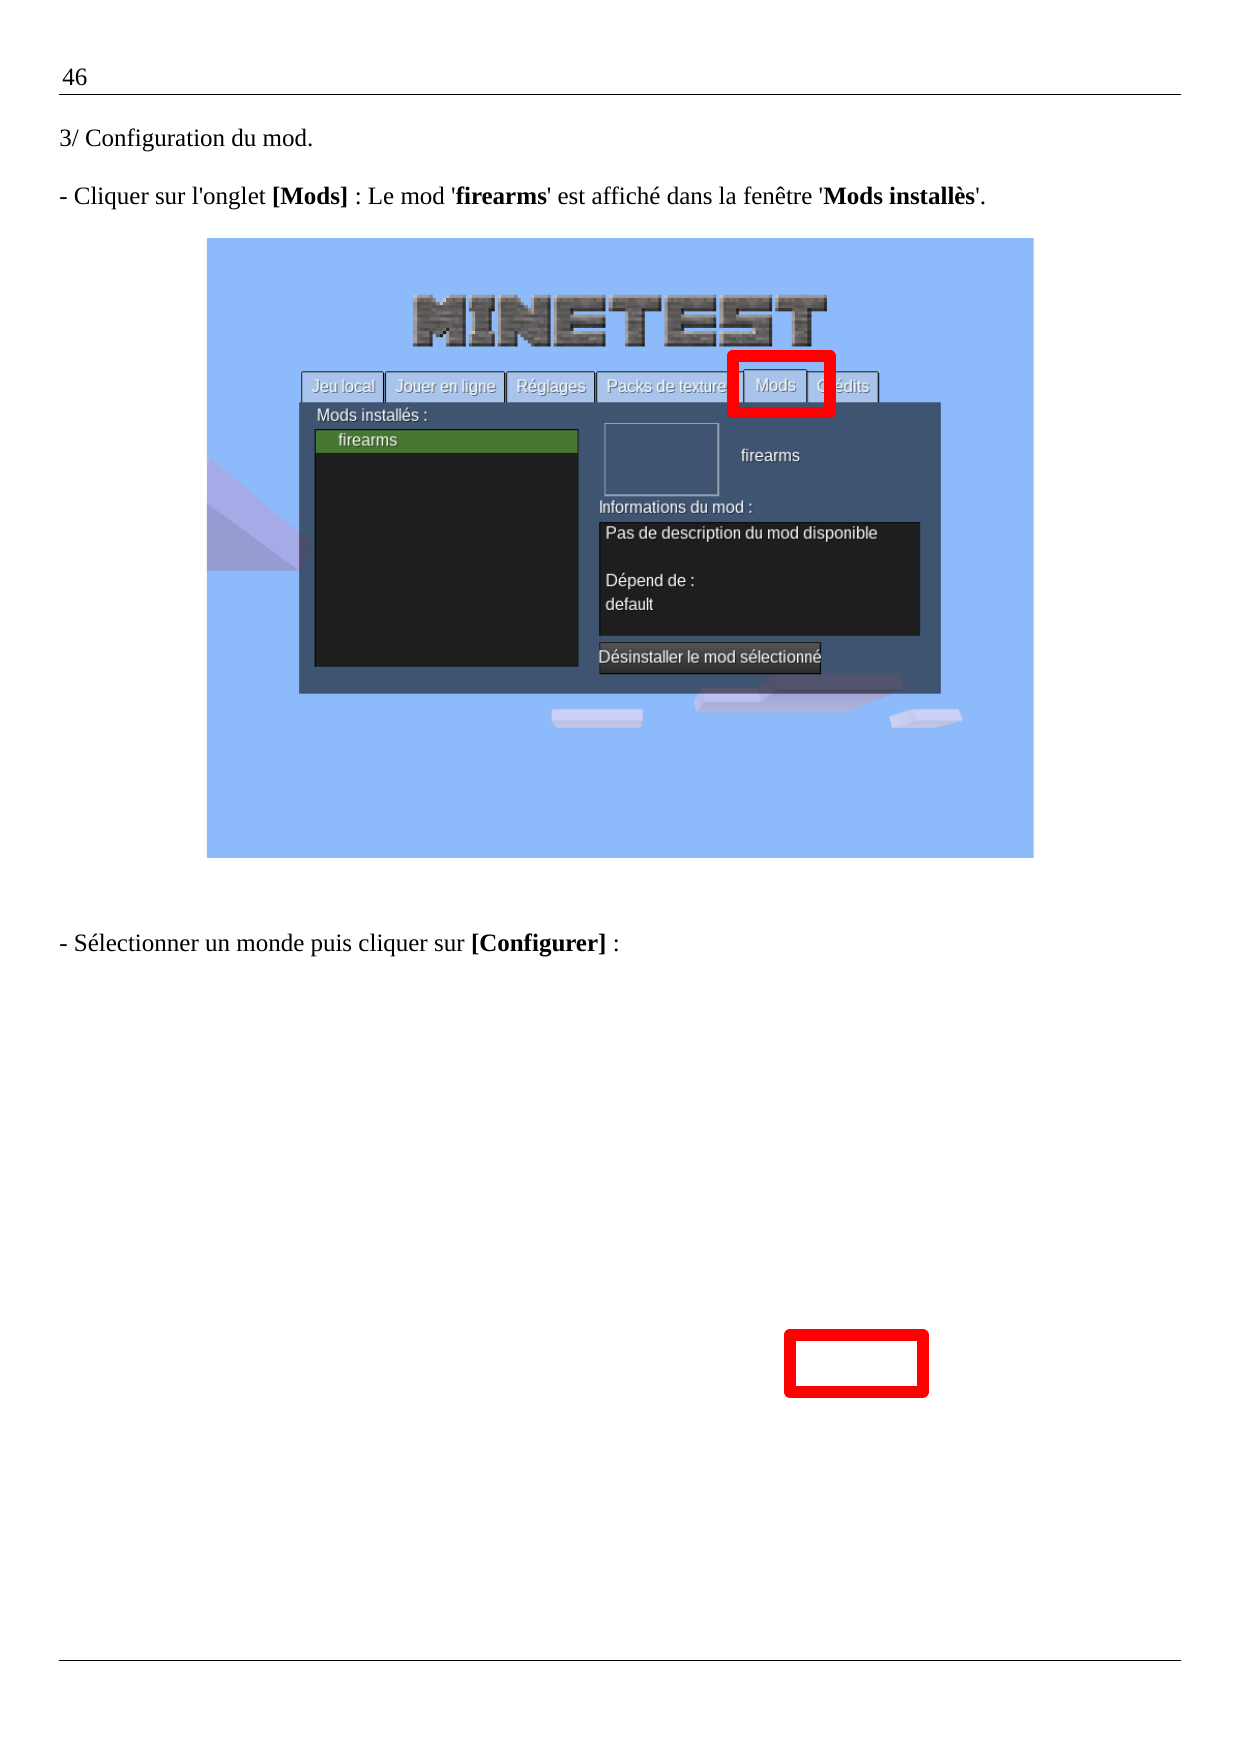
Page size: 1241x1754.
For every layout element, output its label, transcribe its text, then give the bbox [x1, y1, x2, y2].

text 3/ Configuration du mod. [59, 123, 1181, 152]
text - Sélectionner un monde puis cliquer sur [Configurer] : [59, 899, 1181, 957]
picture [206, 238, 1034, 858]
text - Cliquer sur l'onglet [Mods] : Le mod 'firearms' est affiché dans la fenêtre 'Mods installès'. [59, 181, 1181, 209]
